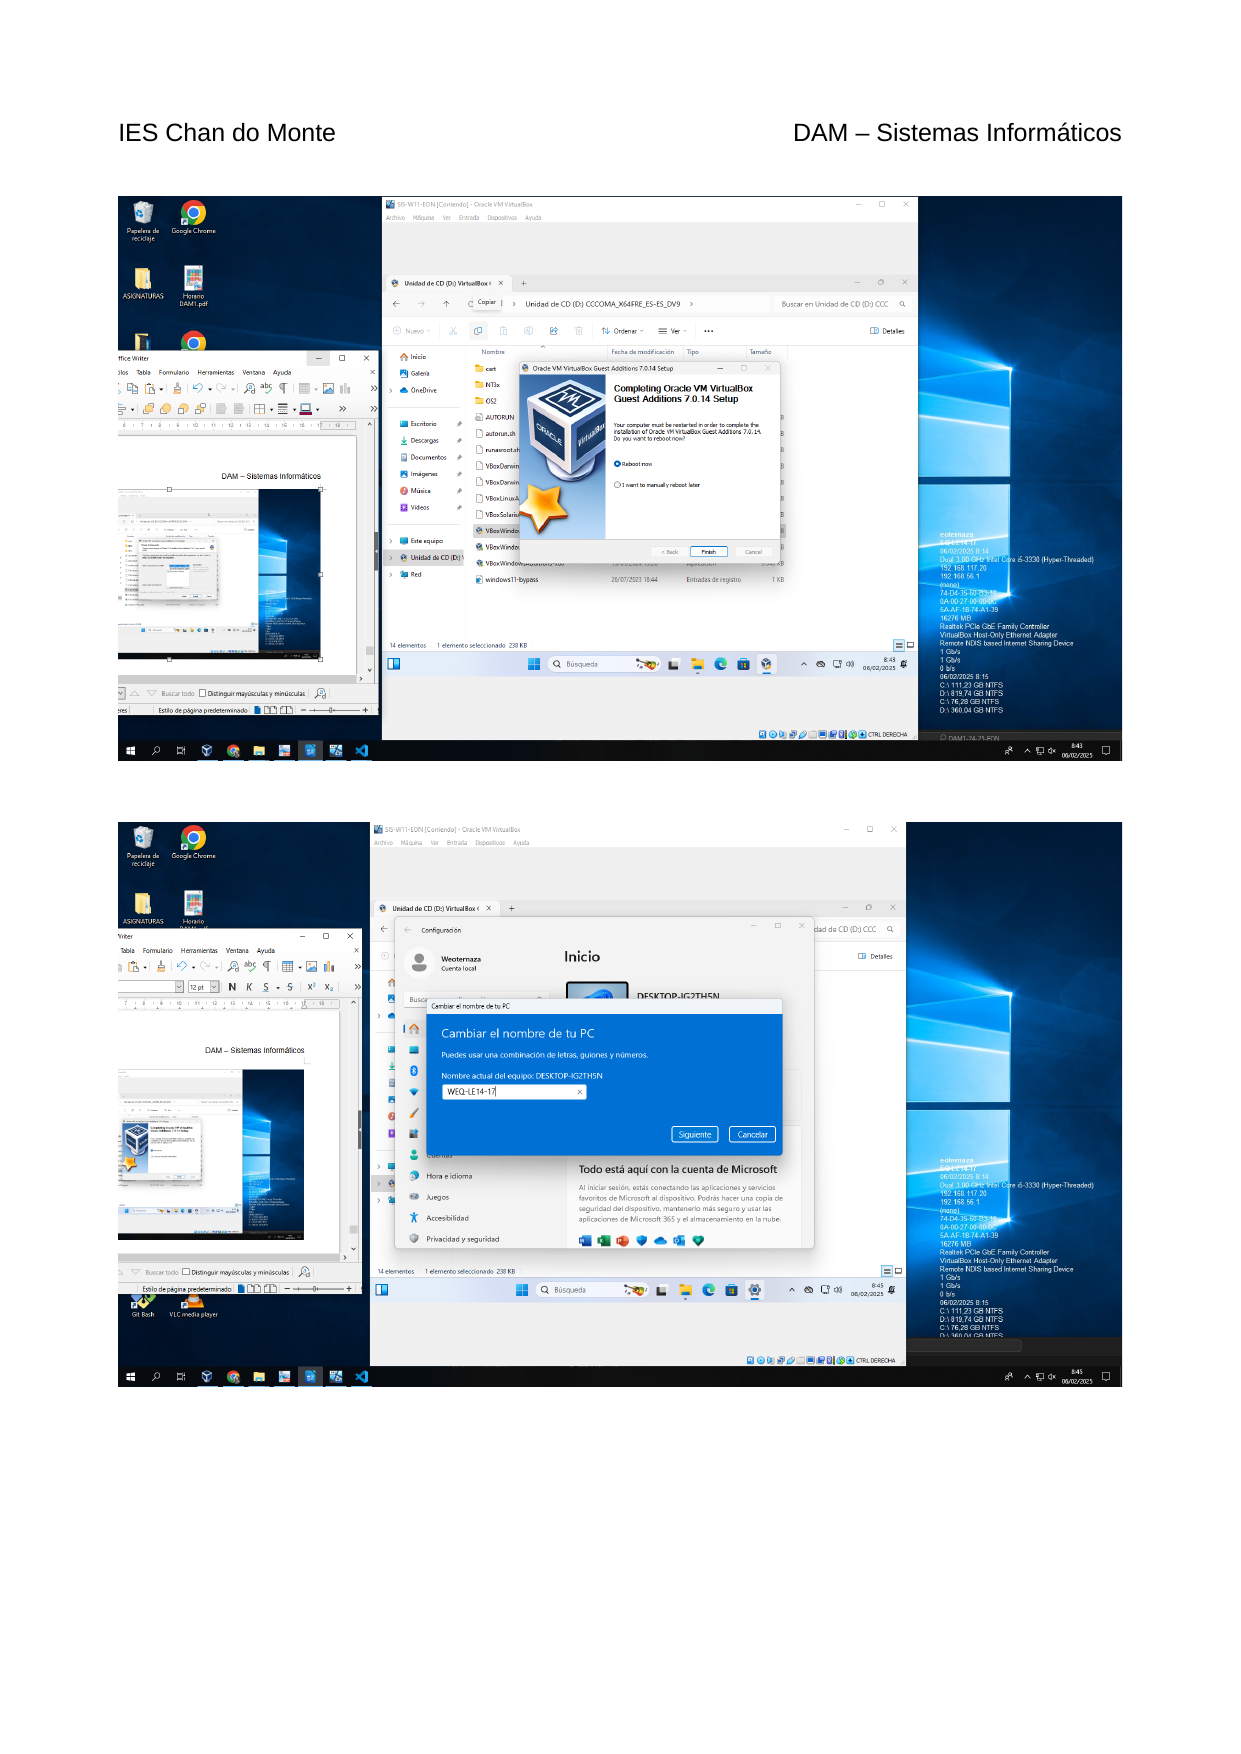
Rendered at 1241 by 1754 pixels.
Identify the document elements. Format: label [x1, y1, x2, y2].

picture [118, 822, 1123, 1387]
picture [118, 196, 1123, 761]
